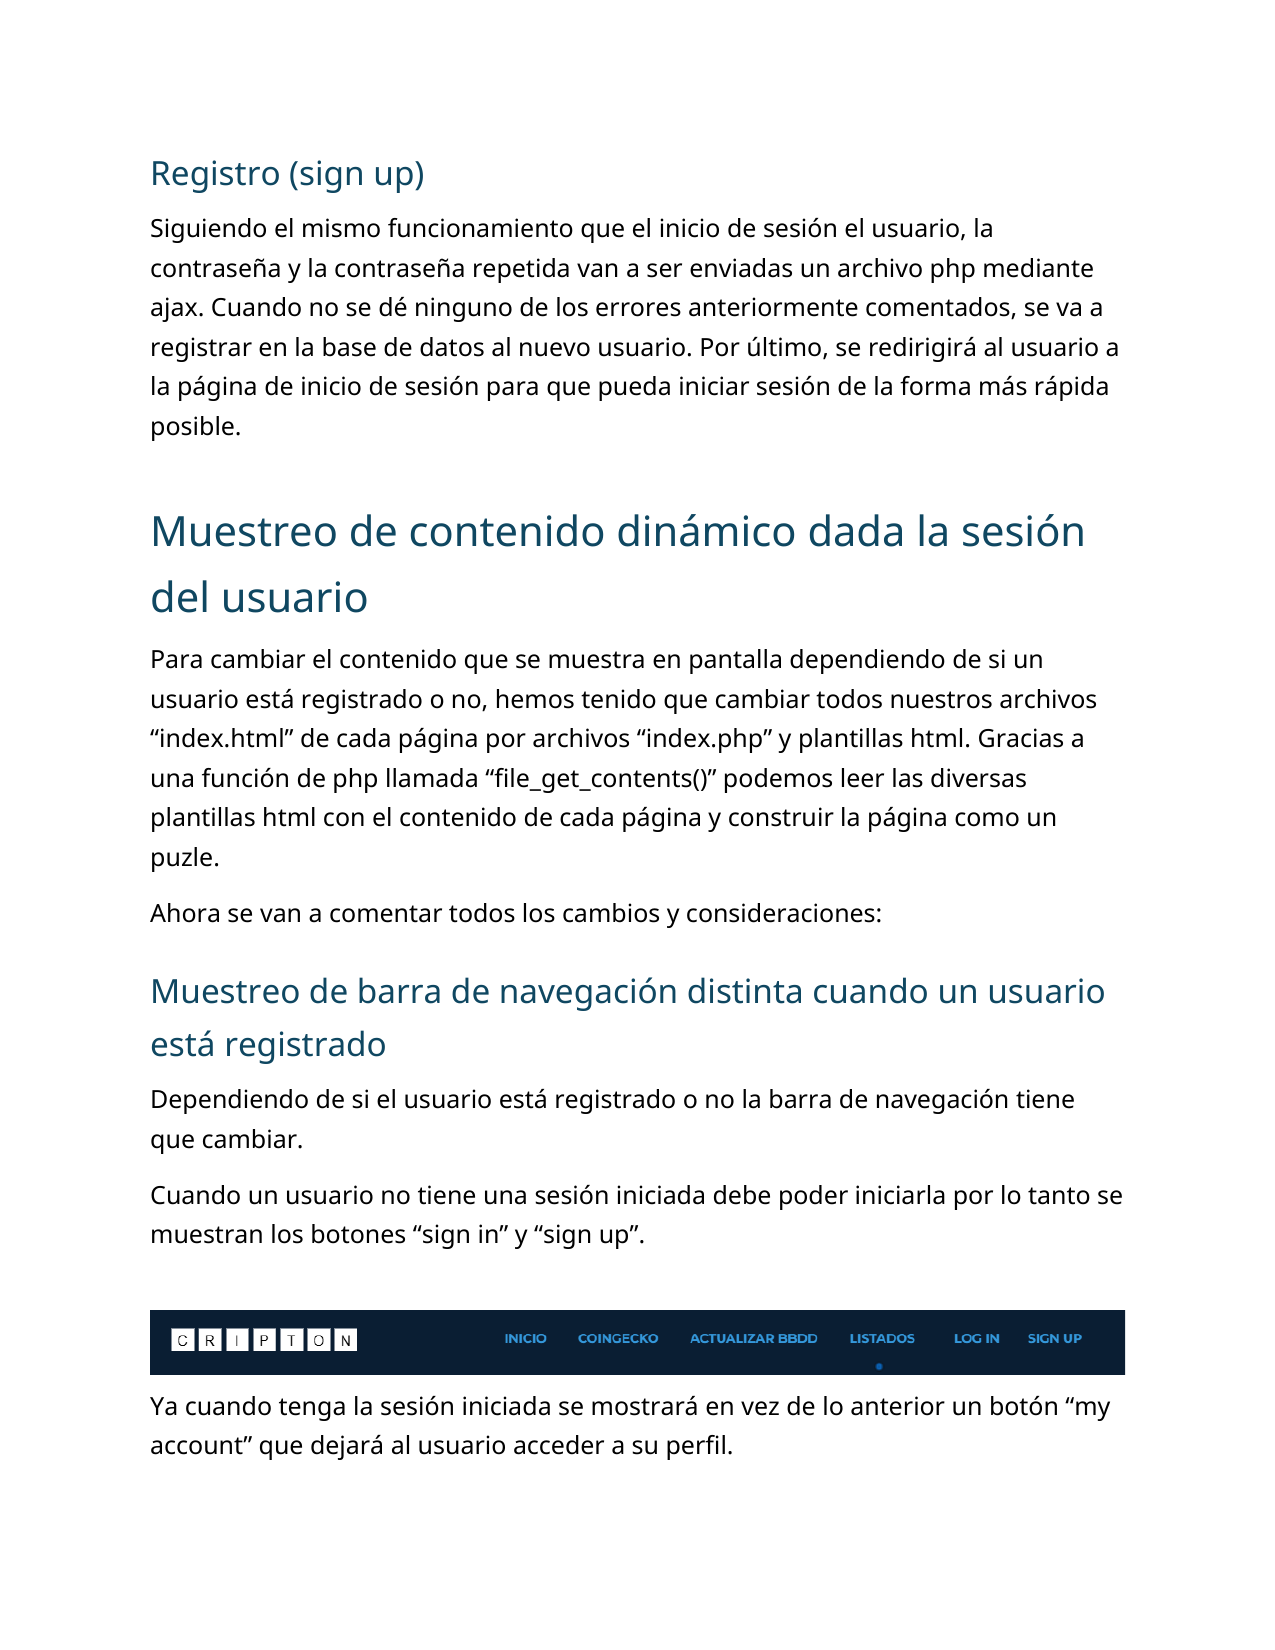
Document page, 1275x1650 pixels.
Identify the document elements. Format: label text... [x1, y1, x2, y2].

subtitle Muestreo de contenido dinámico dada la sesión del usuario [150, 502, 1125, 624]
subtitle Registro (sign up) [150, 150, 1125, 195]
text Para cambiar el contenido que se muestra en pantalla dependiendo de si un usuario está registrado o no, hemos tenido que cambiar todos nuestros archivos “index.html” de cada página por archivos “index.php” y plantillas html. Gracias a una función de php llamada “file_get_contents()” podemos leer las diversas plantillas html con el contenido de cada página y construir la página como un puzle. [150, 642, 1125, 873]
text Ahora se van a comentar todos los cambios y consideraciones: [150, 896, 1125, 929]
text Ya cuando tenga la sesión iniciada se mostrará en vez de lo anterior un botón “my account” que dejará al usuario acceder a su perfil. [150, 1388, 1125, 1462]
text Dependiendo de si el usuario está registrado o no la barra de navegación tiene que cambiar. [150, 1082, 1125, 1155]
text Siguiendo el mismo funcionamiento que el inicio de sesión el usuario, la contraseña y la contraseña repetida van a ser enviadas un archivo php mediante ajax. Cuando no se dé ninguno de los errores anteriormente comentados, se va a registrar en la base de datos al nuevo usuario. Por último, se redirigirá al usuario a la página de inicio de sesión para que pueda iniciar sesión de la forma más rápida posible. [150, 211, 1125, 442]
subtitle Muestreo de barra de navegación distinta cuando un usuario está registrado [150, 968, 1125, 1066]
text Cuando un usuario no tiene una sesión iniciada debe poder iniciarla por lo tanto se muestran los botones “sign in” y “sign up”. [150, 1177, 1125, 1251]
